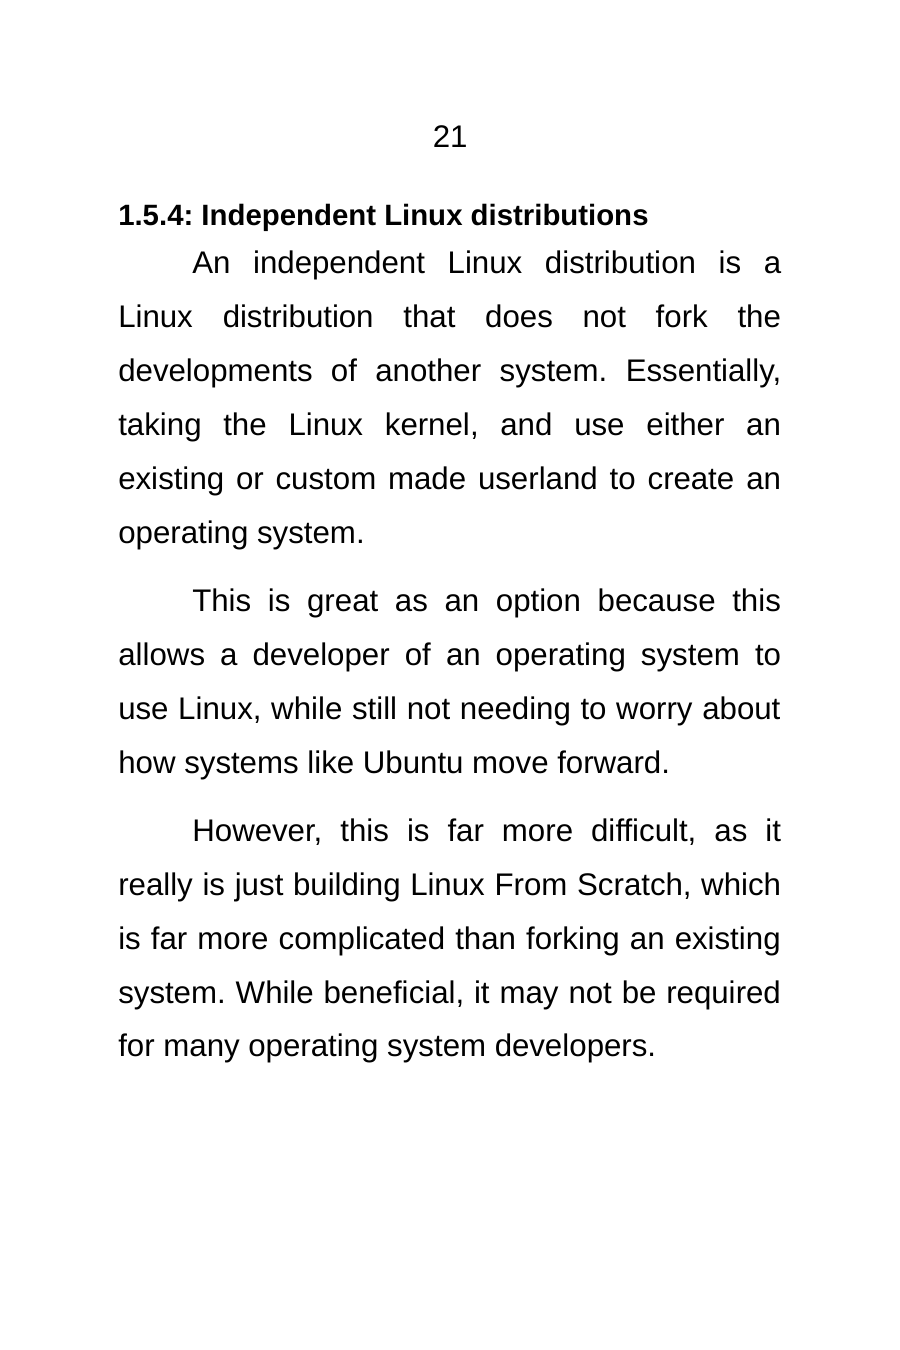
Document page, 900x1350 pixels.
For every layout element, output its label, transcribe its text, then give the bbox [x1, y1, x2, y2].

text However, this is far more difficult, as it really is just building Linux From Scratch, which is far more complicated than forking an existing system. While beneficial, it may not be required for many operating system developers. [118, 812, 782, 1063]
text This is great as an option because this allows a developer of an operating system to use Linux, while still not needing to worry about how systems like Ubuntu move forward. [118, 582, 782, 779]
subtitle 1.5.4: Independent Linux distributions [118, 198, 782, 232]
text An independent Linux distribution is a Linux distribution that does not fork the developments of another system. Essentially, taking the Linux kernel, and use either an existing or custom made userland to create an operating system. [118, 244, 782, 549]
